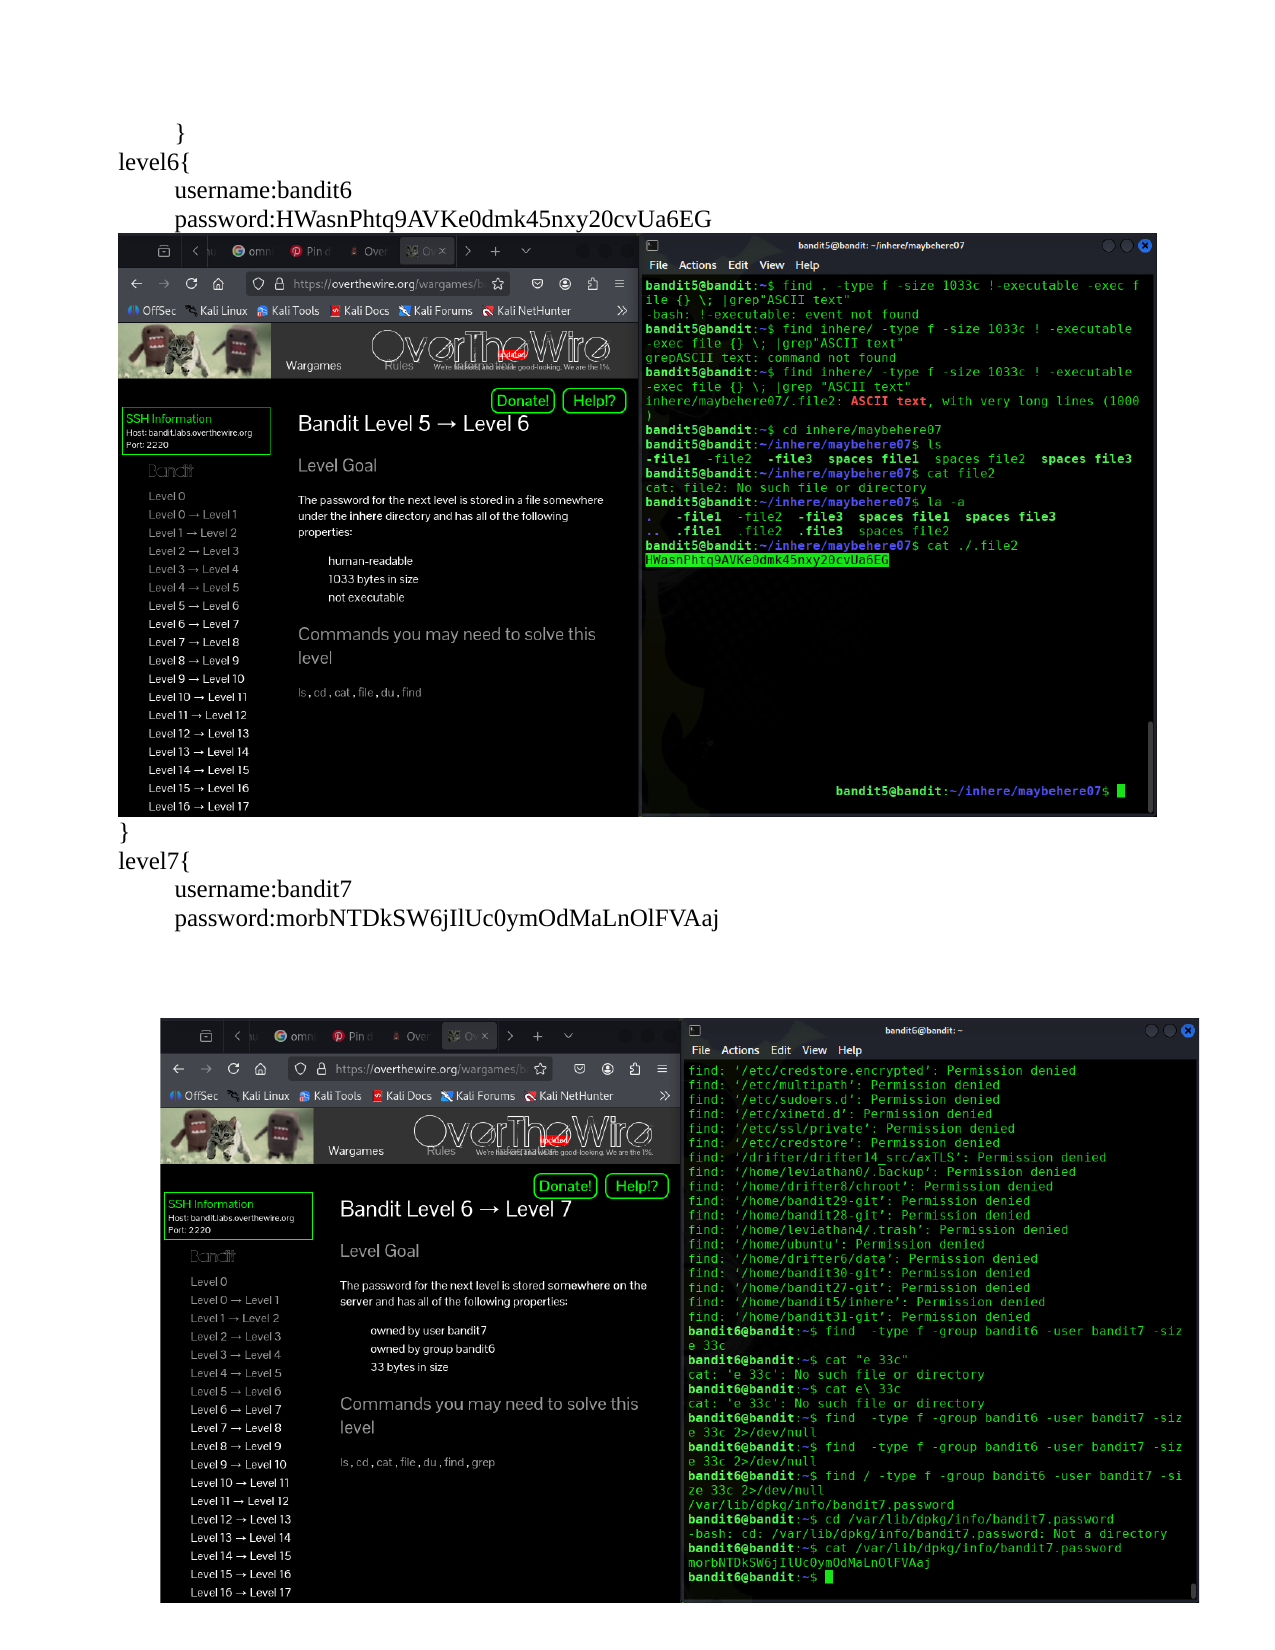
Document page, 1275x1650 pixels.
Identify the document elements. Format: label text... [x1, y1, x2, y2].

text password:morbNTDkSW6jIlUc0ymOdMaLnOlFVAaj [118, 903, 1157, 932]
text username:bandit7 [118, 874, 1157, 903]
picture [160, 1018, 1200, 1603]
text level7{ [118, 846, 1157, 874]
text } [118, 118, 1157, 147]
text level6{ [118, 147, 1157, 176]
picture [118, 233, 1157, 817]
text username:bandit6 [118, 176, 1157, 204]
text password:HWasnPhtq9AVKe0dmk45nxy20cvUa6EG [118, 204, 1157, 233]
text } [118, 817, 1157, 846]
